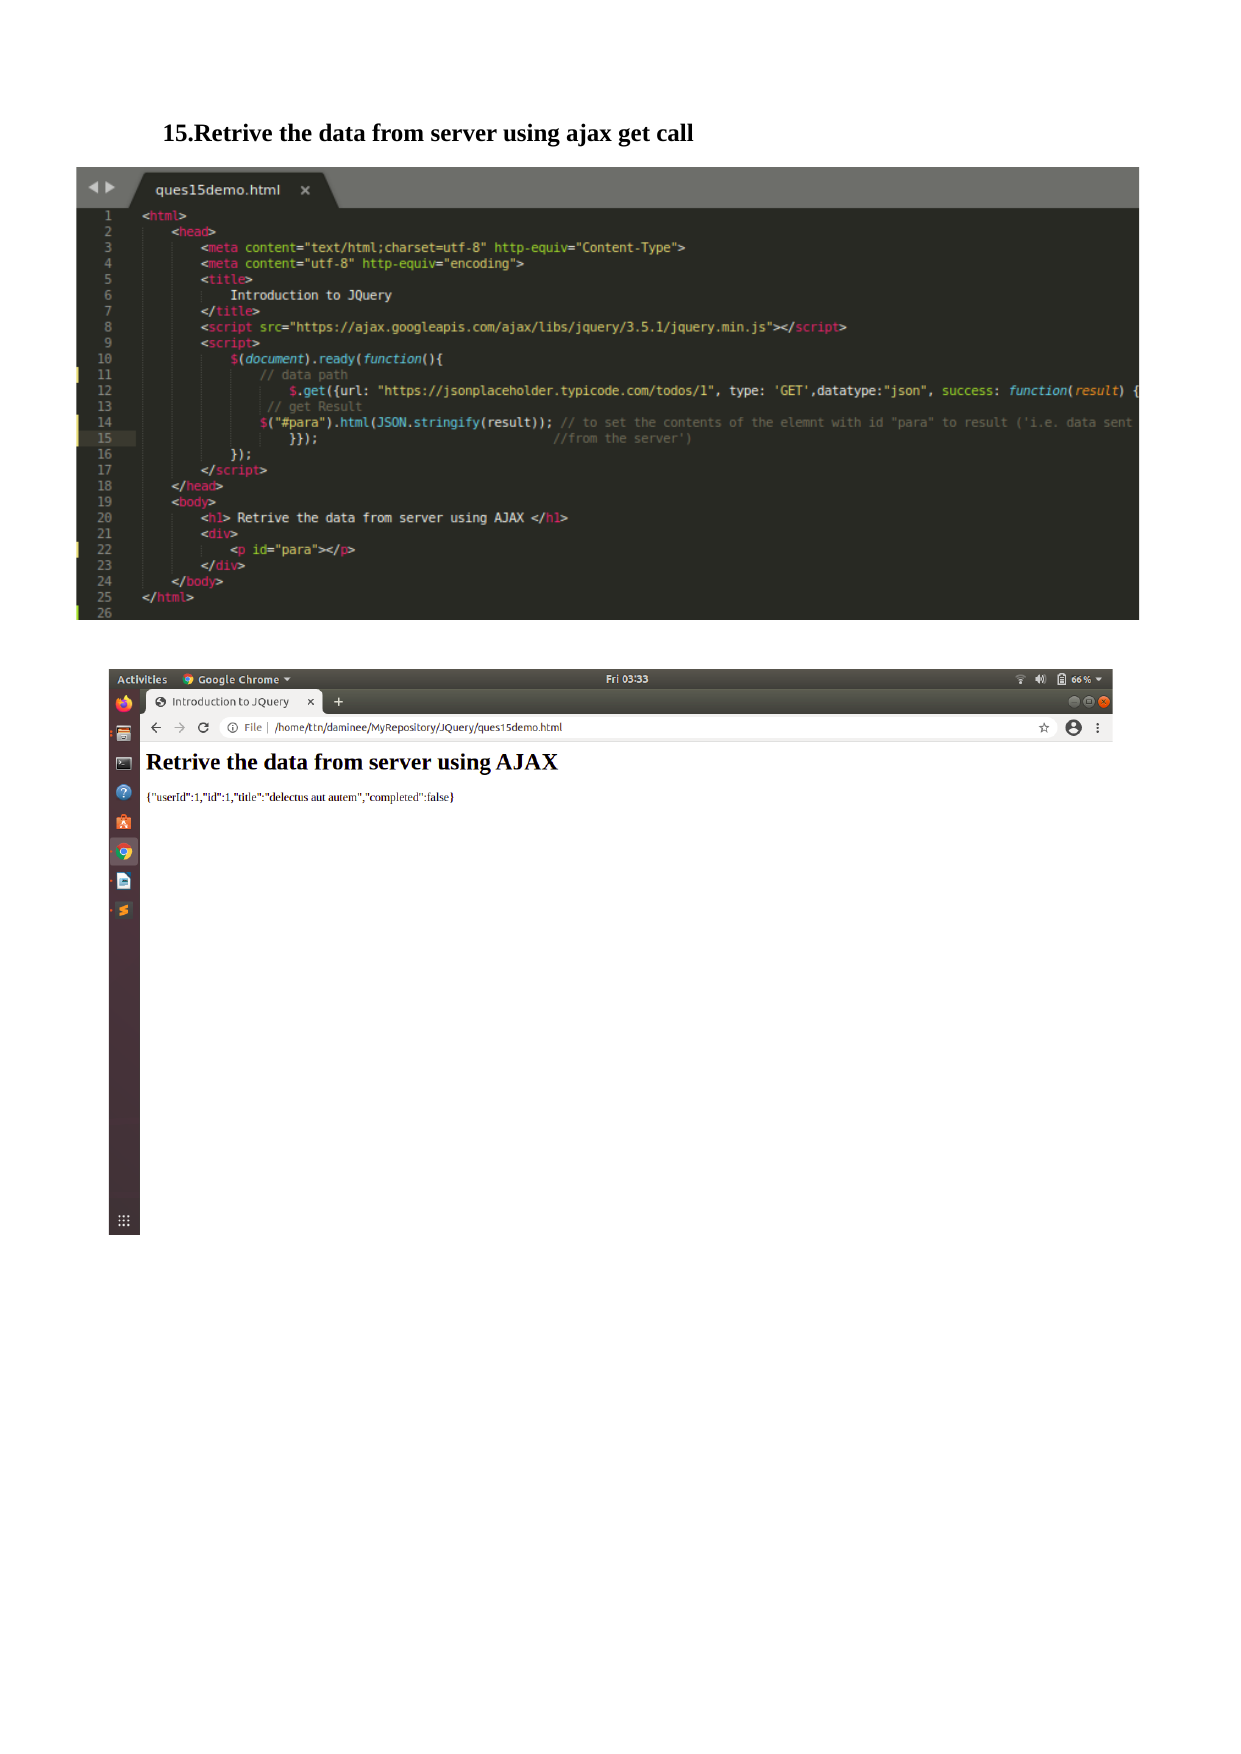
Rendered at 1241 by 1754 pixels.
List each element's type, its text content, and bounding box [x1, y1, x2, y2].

picture [108, 669, 1113, 1235]
list Retrive the data from server using ajax get call [162, 118, 1122, 147]
picture [76, 167, 1140, 620]
